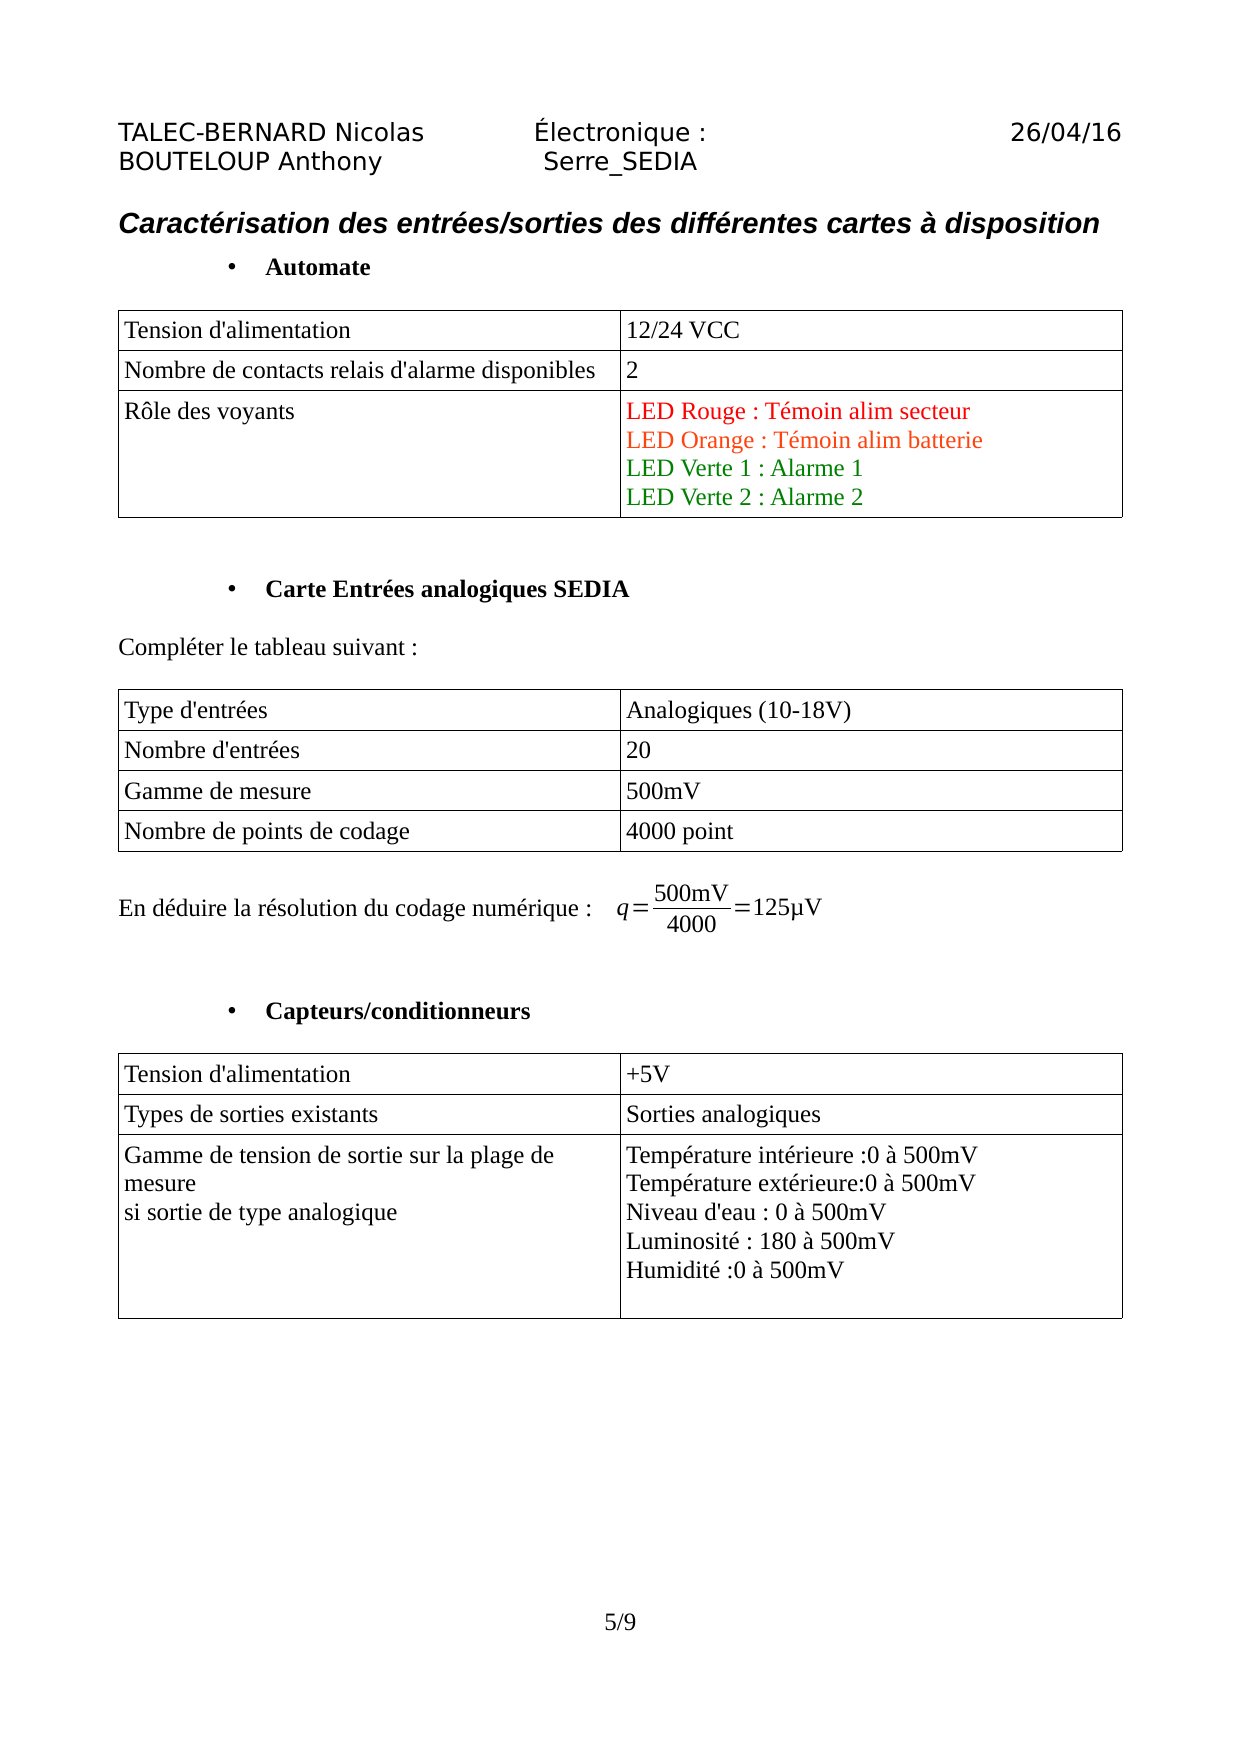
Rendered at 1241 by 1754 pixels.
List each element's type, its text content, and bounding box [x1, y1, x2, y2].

text Compléter le tableau suivant : [118, 632, 1122, 661]
text En déduire la résolution du codage numérique : [118, 879, 1122, 938]
table_cell 4000 point [621, 811, 1122, 851]
table_header Type d'entrées [119, 690, 620, 729]
table_cell Rôle des voyants [119, 391, 620, 517]
table_header Analogiques (10-18V) [621, 690, 1122, 729]
table_cell Nombre de contacts relais d'alarme disponibles [119, 351, 620, 390]
subtitle Caractérisation des entrées/sorties des différentes cartes à disposition [118, 206, 1122, 239]
table_header +5V [621, 1054, 1122, 1094]
list Capteurs/conditionneurs [228, 996, 1122, 1024]
table_cell 500mV [621, 771, 1122, 810]
table_cell Gamme de tension de sortie sur la plage de mesure si sortie de type analogique [119, 1135, 620, 1318]
list Carte Entrées analogiques SEDIA [228, 574, 1122, 603]
table_cell Types de sorties existants [119, 1095, 620, 1134]
table_header 12/24 VCC [621, 311, 1122, 350]
list Automate [228, 252, 1122, 281]
table_cell 20 [621, 731, 1122, 770]
table_cell LED Rouge : Témoin alim secteur LED Orange : Témoin alim batterie LED Verte 1 : Alarme 1 LED Verte 2 : Alarme 2 [621, 391, 1122, 517]
table_cell Nombre de points de codage [119, 811, 620, 851]
table_cell Nombre d'entrées [119, 731, 620, 770]
table_header Tension d'alimentation [119, 1054, 620, 1094]
table_cell Gamme de mesure [119, 771, 620, 810]
table_header Tension d'alimentation [119, 311, 620, 350]
table_cell Température intérieure :0 à 500mV Température extérieure:0 à 500mV Niveau d'eau : 0 à 500mV Luminosité : 180 à 500mV Humidité :0 à 500mV [621, 1135, 1122, 1318]
table_cell Sorties analogiques [621, 1095, 1122, 1134]
table_cell 2 [621, 351, 1122, 390]
